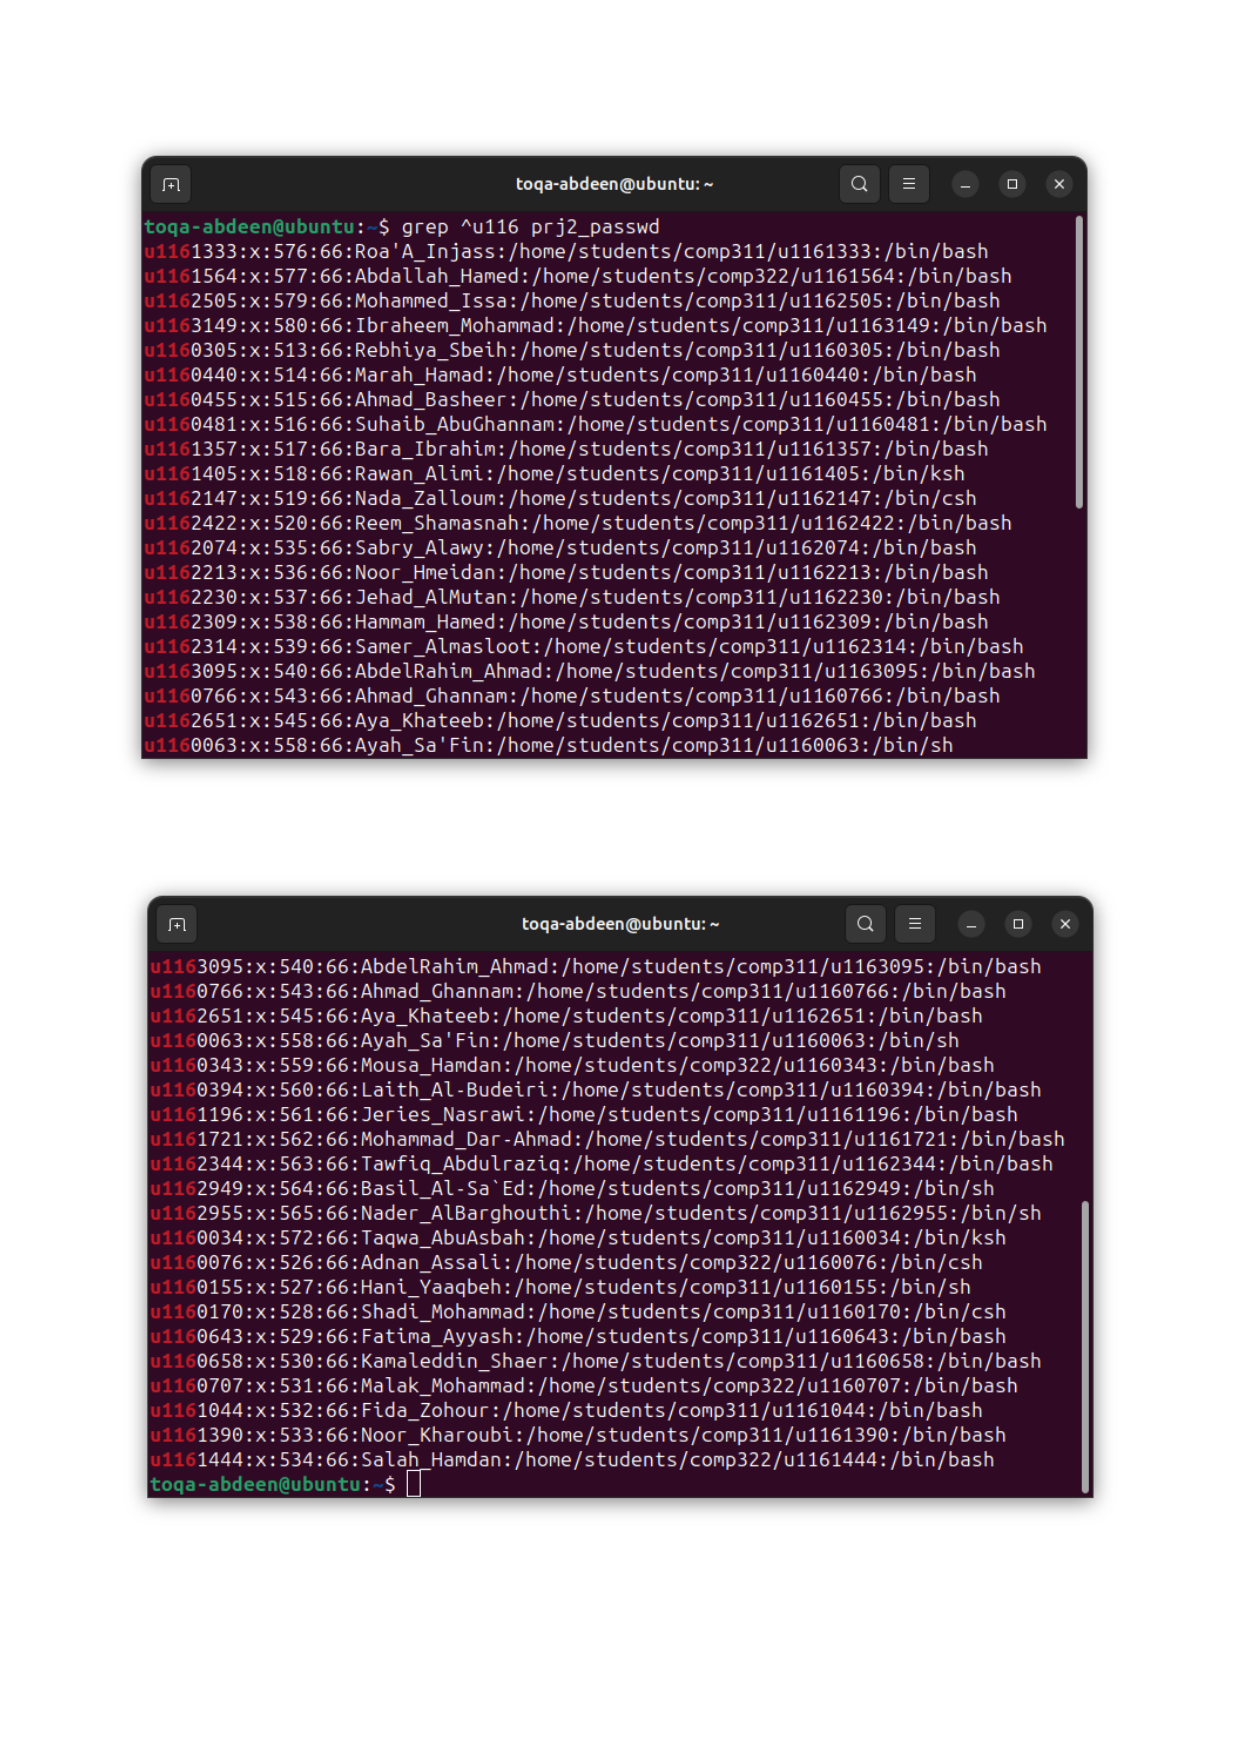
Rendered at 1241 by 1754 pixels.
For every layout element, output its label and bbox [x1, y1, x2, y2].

picture [118, 870, 1123, 1531]
picture [112, 131, 1117, 792]
